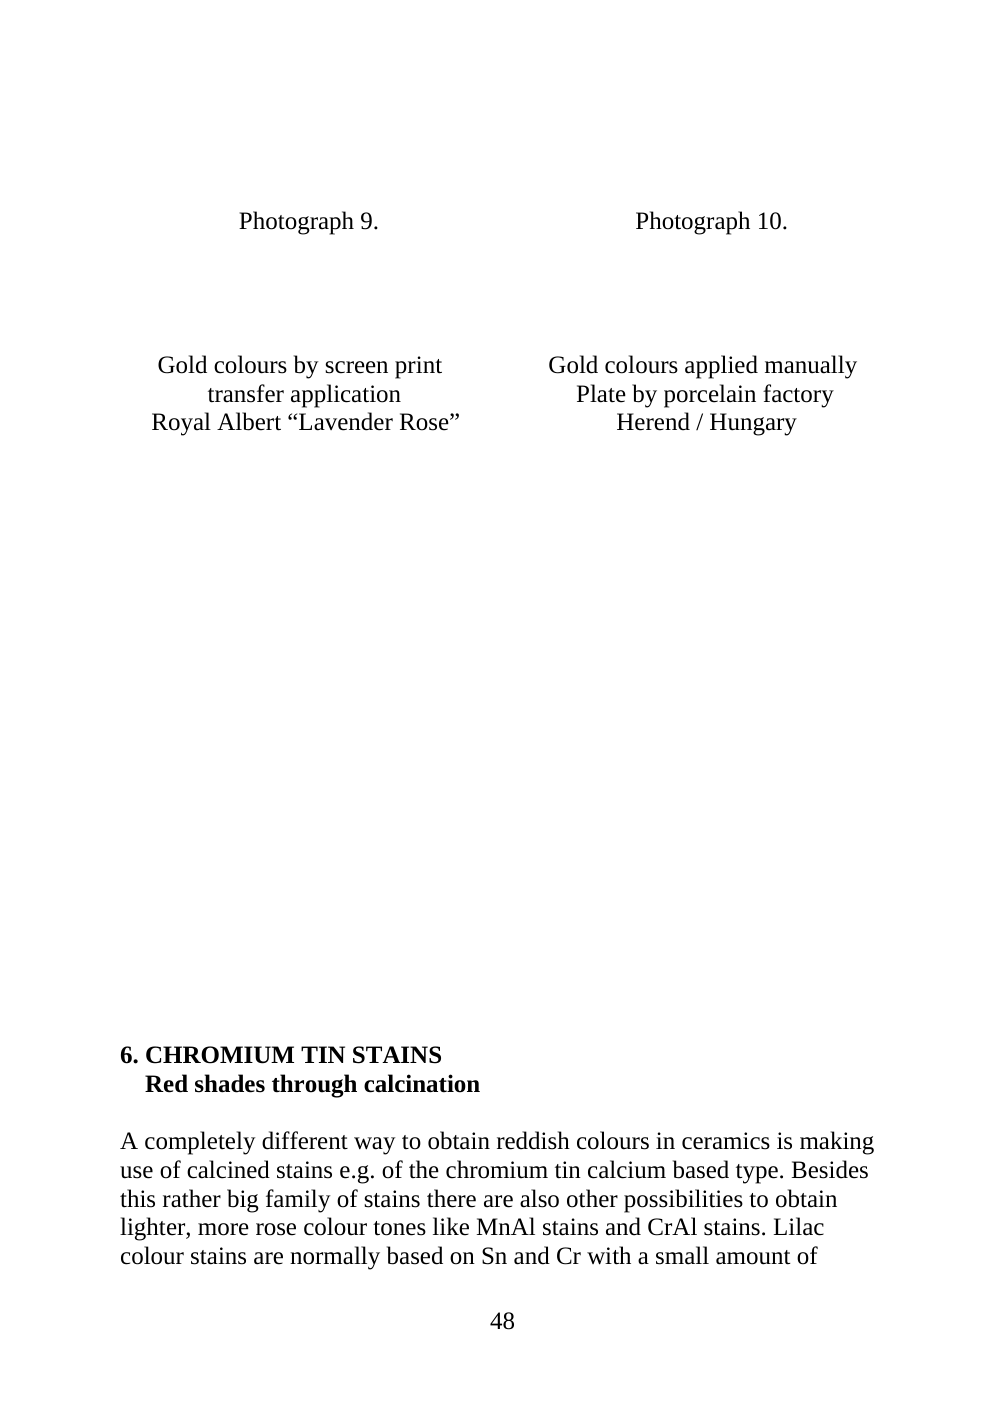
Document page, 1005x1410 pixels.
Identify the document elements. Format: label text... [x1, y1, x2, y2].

text transfer application Plate by porcelain factory [120, 379, 885, 407]
text Photograph 9. Photograph 10. [176, 206, 885, 235]
text Gold colours by screen print Gold colours applied manually [120, 350, 885, 379]
text Royal Albert “Lavender Rose” Herend / Hungary [120, 407, 885, 436]
text A completely different way to obtain reddish colours in ceramics is making use of calcined stains e.g. of the chromium tin calcium based type. Besides this rather big family of stains there are also other possibilities to obtain lighter, more rose colour tones like MnAl stains and CrAl stains. Lilac colour stains are normally based on Sn and Cr with a small amount of [120, 1126, 885, 1270]
text Red shades through calcination [120, 1069, 885, 1097]
text 6. CHROMIUM TIN STAINS [120, 1040, 885, 1069]
